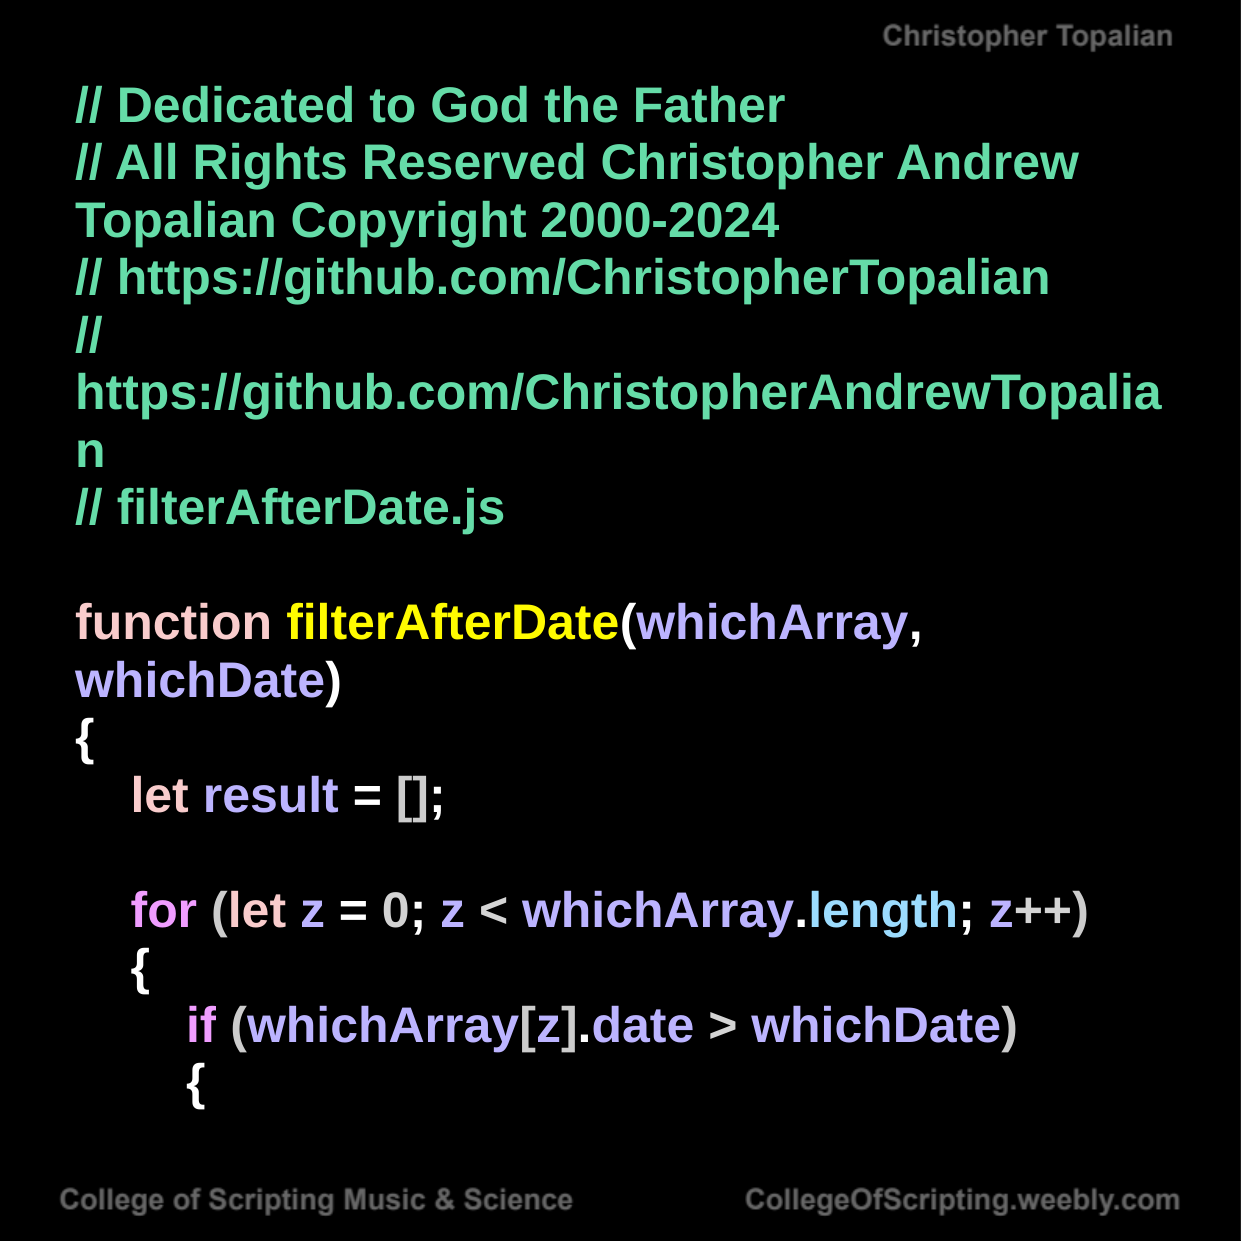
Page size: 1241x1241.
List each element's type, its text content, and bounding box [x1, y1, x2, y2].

text // Dedicated to God the Father [75, 75, 1166, 132]
text { [75, 707, 1166, 765]
text if (whichArray[z].date > whichDate) [75, 995, 1166, 1052]
text // https://github.com/ChristopherTopalian [75, 247, 1166, 305]
text // https://github.com/ChristopherAndrewTopalian [75, 305, 1166, 477]
text { [75, 1052, 1166, 1110]
text for (let z = 0; z < whichArray.length; z++) [75, 880, 1166, 937]
text function filterAfterDate(whichArray, whichDate) [75, 592, 1166, 707]
text { [75, 937, 1166, 995]
text // filterAfterDate.js [75, 477, 1166, 535]
text let result = []; [75, 765, 1166, 822]
text // All Rights Reserved Christopher Andrew Topalian Copyright 2000-2024 [75, 132, 1166, 247]
